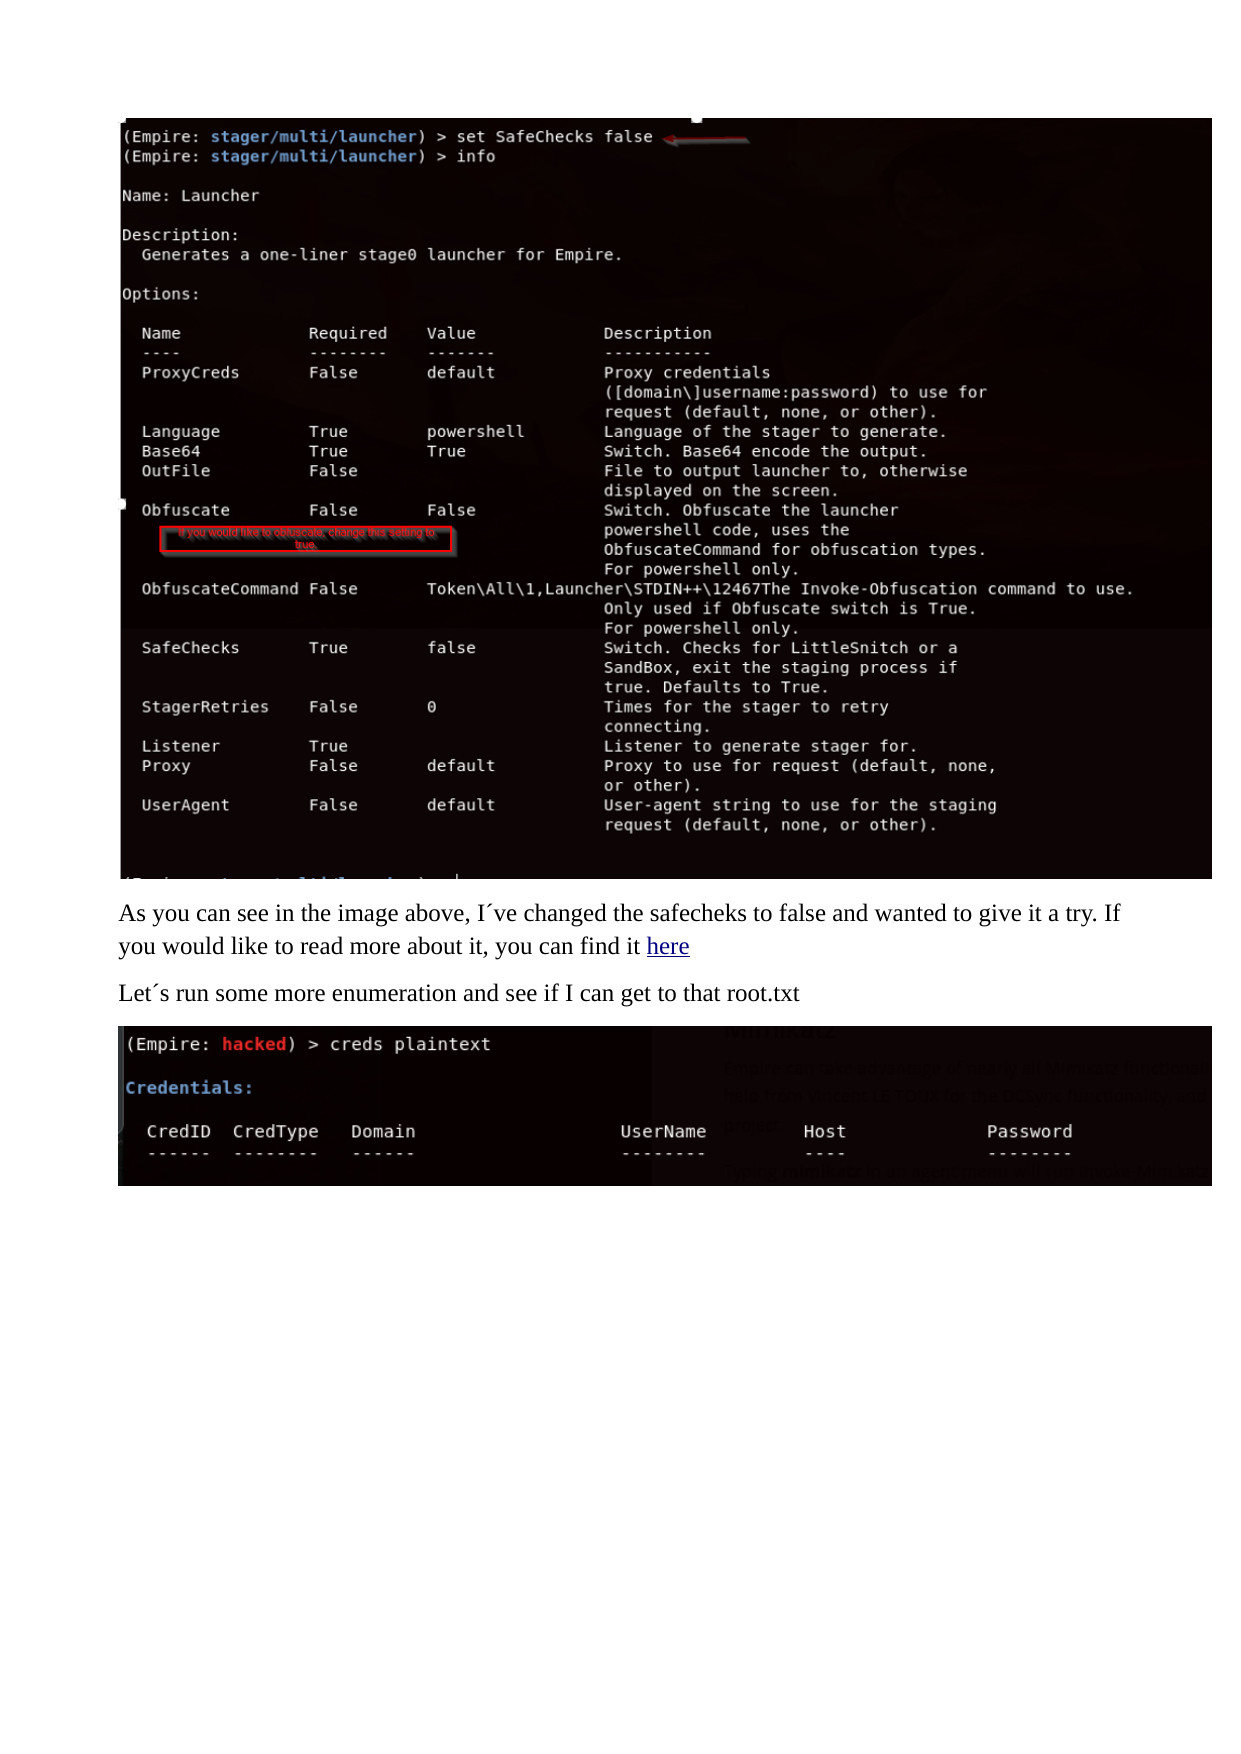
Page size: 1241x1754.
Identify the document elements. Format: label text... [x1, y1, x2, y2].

text Let´s run some more enumeration and see if I can get to that root.txt [118, 978, 1122, 1007]
picture [118, 118, 1212, 879]
picture [118, 1026, 1212, 1186]
text As you can see in the image above, I´ve changed the safecheks to false and wanted to give it a try. If you would like to read more about it, you can find it here [118, 898, 1122, 960]
